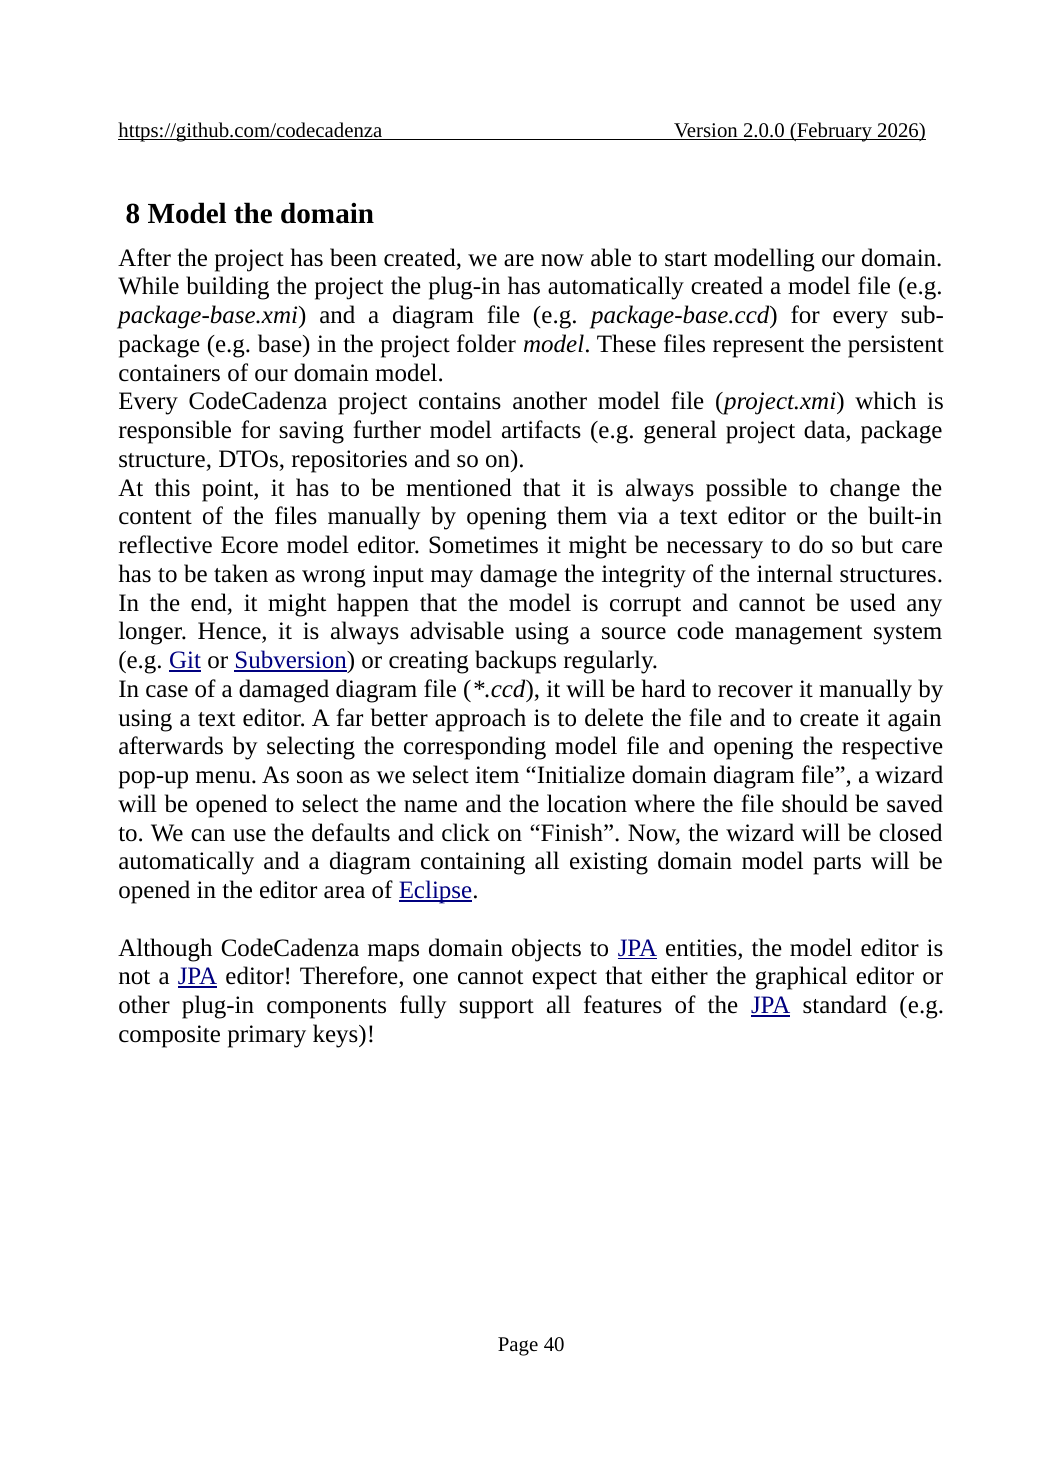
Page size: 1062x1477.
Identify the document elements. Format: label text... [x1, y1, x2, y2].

text Although CodeCadenza maps domain objects to JPA entities, the model editor is not a JPA editor! Therefore, one cannot expect that either the graphical editor or other plug-in components fully support all features of the JPA standard (e.g. composite primary keys)! [118, 933, 944, 1048]
text Every CodeCadenza project contains another model file (project.xmi) which is responsible for saving further model artifacts (e.g. general project data, package structure, DTOs, repositories and so on). [118, 386, 944, 473]
text In case of a damaged diagram file (*.ccd), it will be hard to recover it manually by using a text editor. A far better approach is to delete the file and to create it again afterwards by selecting the corresponding model file and opening the respective pop-up menu. As soon as we select item “Initialize domain diagram file”, a wizard will be opened to select the name and the location where the file should be saved to. We can use the defaults and click on “Finish”. Now, the wizard will be closed automatically and a diagram containing all existing domain model parts will be opened in the editor area of Eclipse. [118, 674, 944, 904]
subtitle Model the domain [118, 197, 944, 230]
text After the project has been created, we are now able to start modelling our domain. While building the project the plug-in has automatically created a model file (e.g. package-base.xmi) and a diagram file (e.g. package-base.ccd) for every sub-package (e.g. base) in the project folder model. These files represent the persistent containers of our domain model. [118, 243, 944, 386]
text At this point, it has to be mentioned that it is always possible to change the content of the files manually by opening them via a text editor or the built-in reflective Ecore model editor. Sometimes it might be necessary to do so but care has to be taken as wrong input may damage the integrity of the internal structures. In the end, it might happen that the model is corrupt and cannot be used any longer. Hence, it is always advisable using a source code management system (e.g. Git or Subversion) or creating backups regularly. [118, 473, 944, 674]
